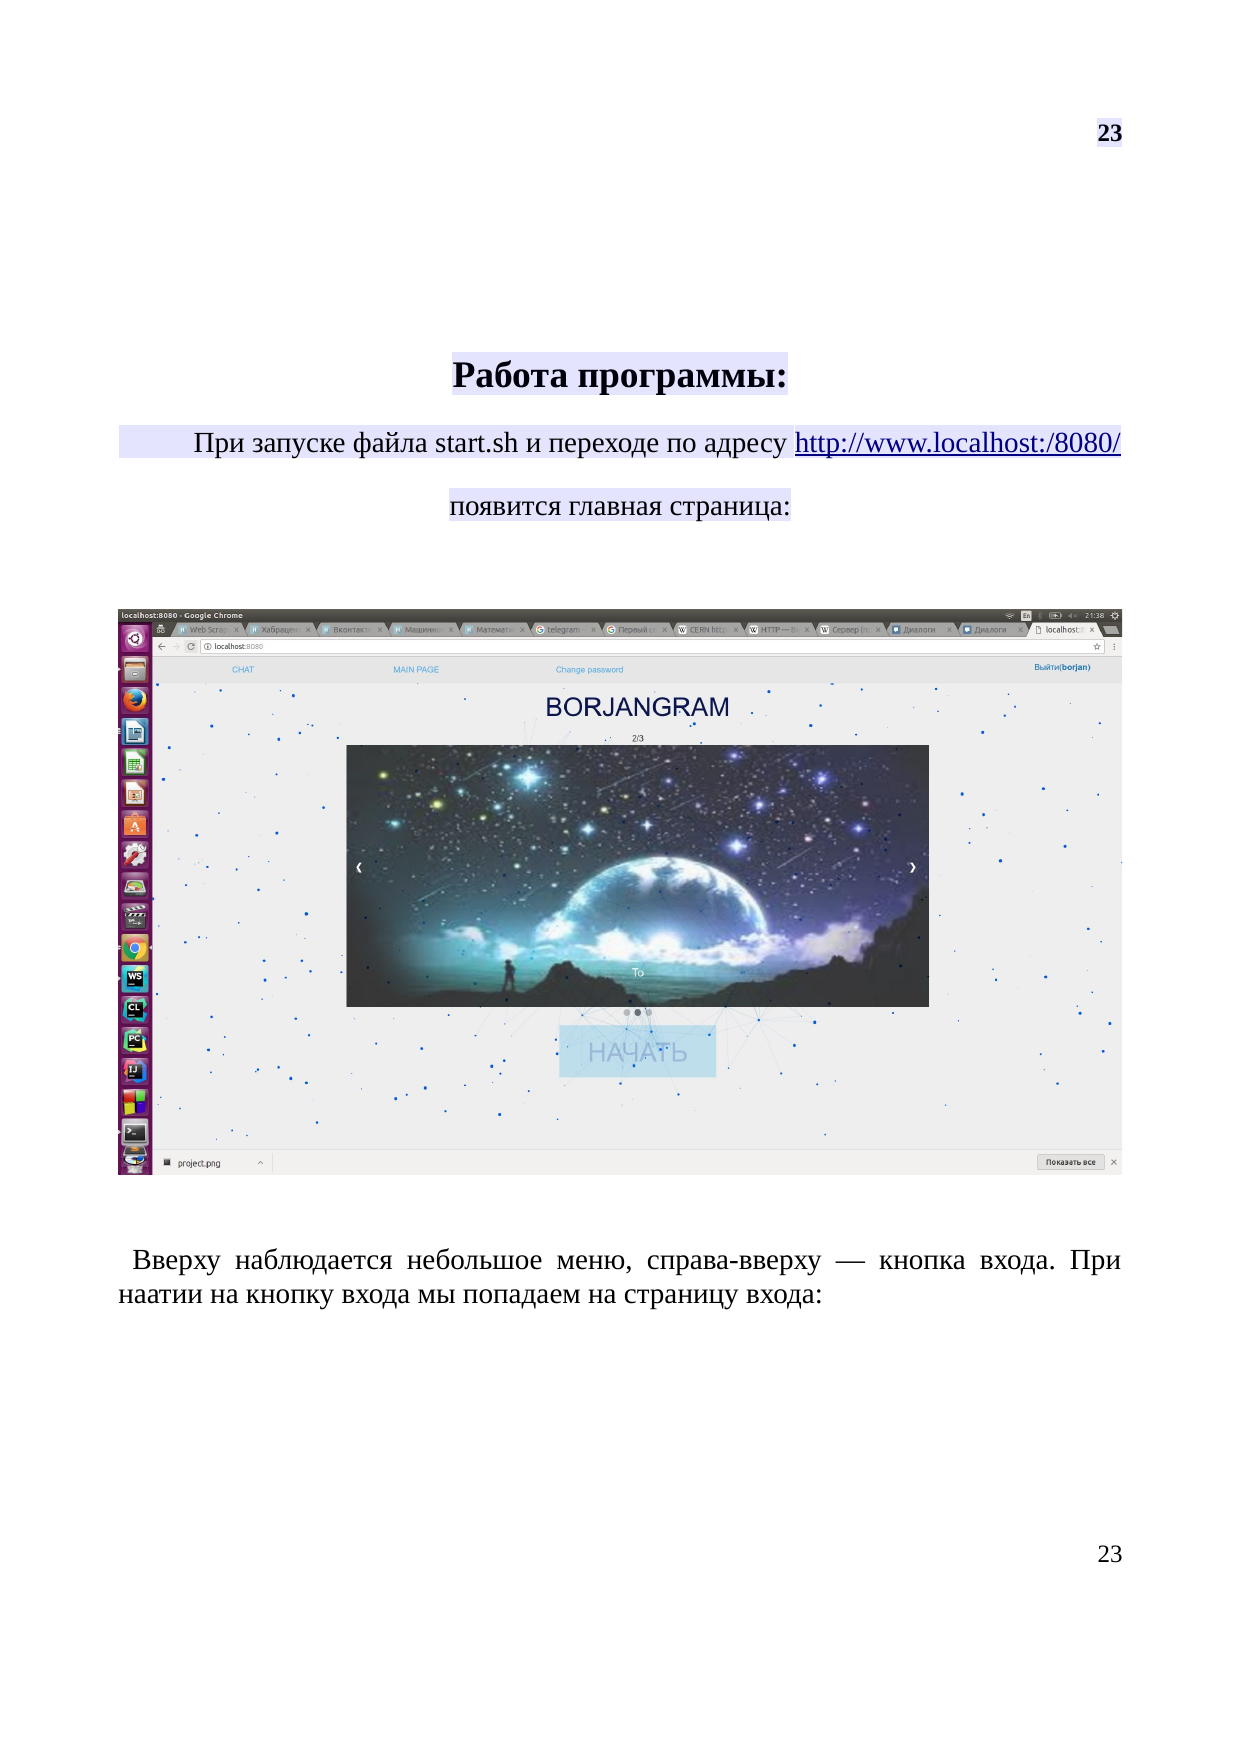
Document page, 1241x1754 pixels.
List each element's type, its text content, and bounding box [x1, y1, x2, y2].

text Вверху наблюдается небольшое меню, справа-вверху — кнопка входа. При наатии на кнопку входа мы попадаем на страницу входа: [118, 1242, 1122, 1309]
text появится главная страница: [118, 488, 1122, 521]
text 22 [118, 118, 1122, 147]
text Работа программы: [118, 352, 1122, 395]
text При запуске файла start.sh и переходе по адресу http://www.localhost:/8080/ [118, 425, 1122, 458]
text 23 [118, 1539, 1122, 1568]
picture [118, 609, 1123, 1175]
